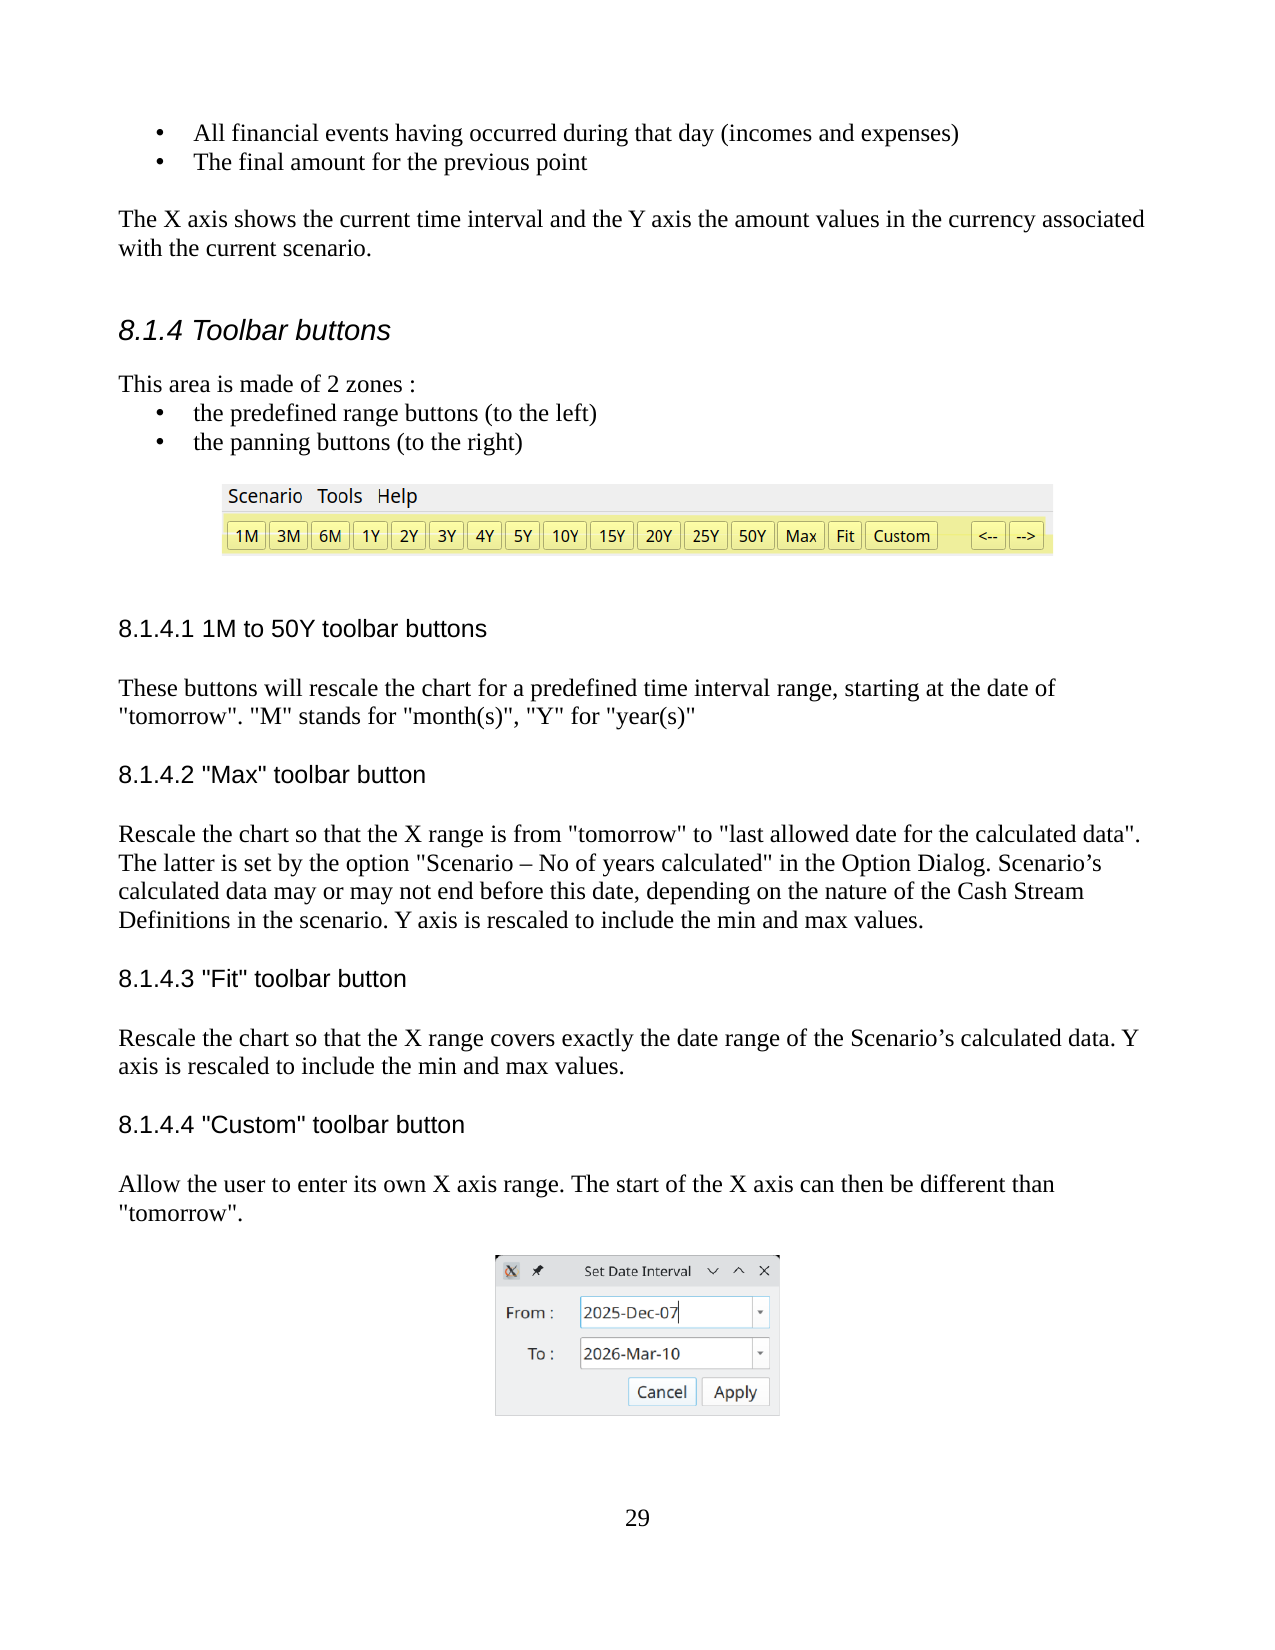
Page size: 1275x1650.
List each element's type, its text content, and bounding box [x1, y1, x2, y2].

text Rescale the chart so that the X range covers exactly the date range of the Scenario’s calculated data. Y axis is rescaled to include the min and max values. [118, 1023, 1157, 1080]
list The final amount for the previous point [156, 147, 1157, 176]
list All financial events having occurred during that day (incomes and expenses) [156, 118, 1157, 147]
picture [495, 1255, 780, 1416]
text Allow the user to enter its own X axis range. The start of the X axis can then be different than "tomorrow". [118, 1169, 1157, 1226]
picture [221, 484, 1054, 556]
subtitle "Custom" toolbar button [118, 1110, 1157, 1139]
text These buttons will rescale the chart for a predefined time interval range, starting at the date of "tomorrow". "M" stands for "month(s)", "Y" for "year(s)" [118, 673, 1157, 730]
text The X axis shows the current time interval and the Y axis the amount values in the currency associated with the current scenario. [118, 204, 1157, 262]
subtitle "Max" toolbar button [118, 760, 1157, 789]
list the predefined range buttons (to the left) [156, 398, 1157, 427]
subtitle Toolbar buttons [118, 313, 1157, 347]
subtitle 1M to 50Y toolbar buttons [118, 614, 1157, 643]
text This area is made of 2 zones : [118, 369, 1157, 398]
subtitle "Fit" toolbar button [118, 964, 1157, 993]
text Rescale the chart so that the X range is from "tomorrow" to "last allowed date for the calculated data". The latter is set by the option "Scenario – No of years calculated" in the Option Dialog. Scenario’s calculated data may or may not end before this date, depending on the nature of the Cash Stream Definitions in the scenario. Y axis is rescaled to include the min and max values. [118, 819, 1157, 934]
list the panning buttons (to the right) [156, 427, 1157, 455]
